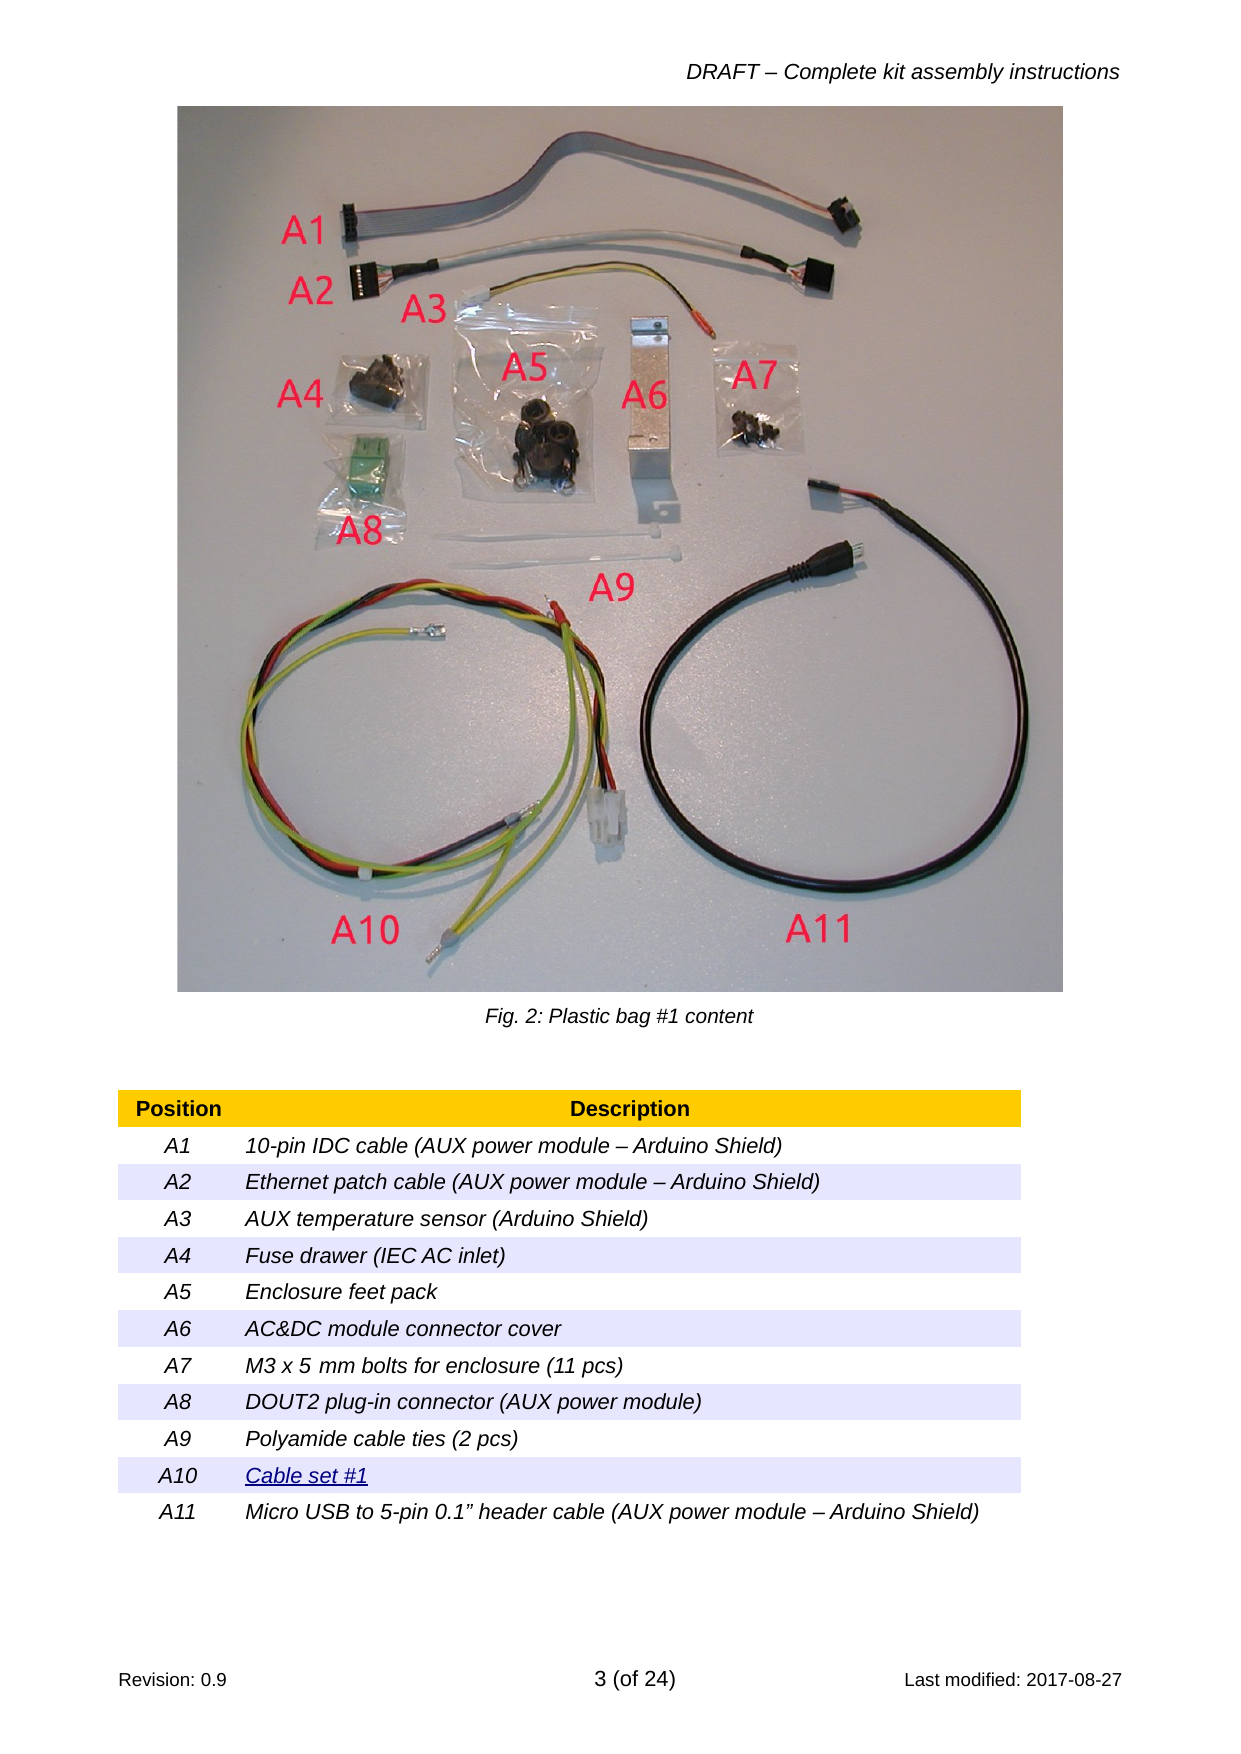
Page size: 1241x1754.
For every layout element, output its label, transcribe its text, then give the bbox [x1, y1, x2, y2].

text Fig. 2: Plastic bag #1 content [177, 992, 1063, 1028]
table_cell A4 [118, 1237, 239, 1273]
table_cell Ethernet patch cable (AUX power module – Arduino Shield) [239, 1164, 1021, 1200]
table_cell M3 x 5 mm bolts for enclosure (11 pcs) [239, 1347, 1021, 1383]
table_header Description [239, 1090, 1021, 1127]
table_cell DOUT2 plug-in connector (AUX power module) [239, 1384, 1021, 1420]
table_cell A11 [118, 1494, 239, 1530]
picture [177, 106, 1063, 992]
table_cell A5 [118, 1274, 239, 1310]
table_cell Cable set #1 [239, 1457, 1021, 1493]
table_cell 10-pin IDC cable (AUX power module – Arduino Shield) [239, 1127, 1021, 1163]
table_cell AC&DC module connector cover [239, 1310, 1021, 1347]
table_cell A1 [118, 1127, 239, 1163]
table_cell Polyamide cable ties (2 pcs) [239, 1420, 1021, 1457]
table_cell A6 [118, 1310, 239, 1347]
table_cell Micro USB to 5-pin 0.1” header cable (AUX power module – Arduino Shield) [239, 1494, 1021, 1530]
table_cell A2 [118, 1164, 239, 1200]
table_cell A10 [118, 1457, 239, 1493]
table_cell AUX temperature sensor (Arduino Shield) [239, 1200, 1021, 1237]
table_cell A8 [118, 1384, 239, 1420]
table_cell A7 [118, 1347, 239, 1383]
table_cell Fuse drawer (IEC AC inlet) [239, 1237, 1021, 1273]
table_header Position [118, 1090, 239, 1127]
table_cell A3 [118, 1200, 239, 1237]
table_cell A9 [118, 1420, 239, 1457]
table_cell Enclosure feet pack [239, 1274, 1021, 1310]
